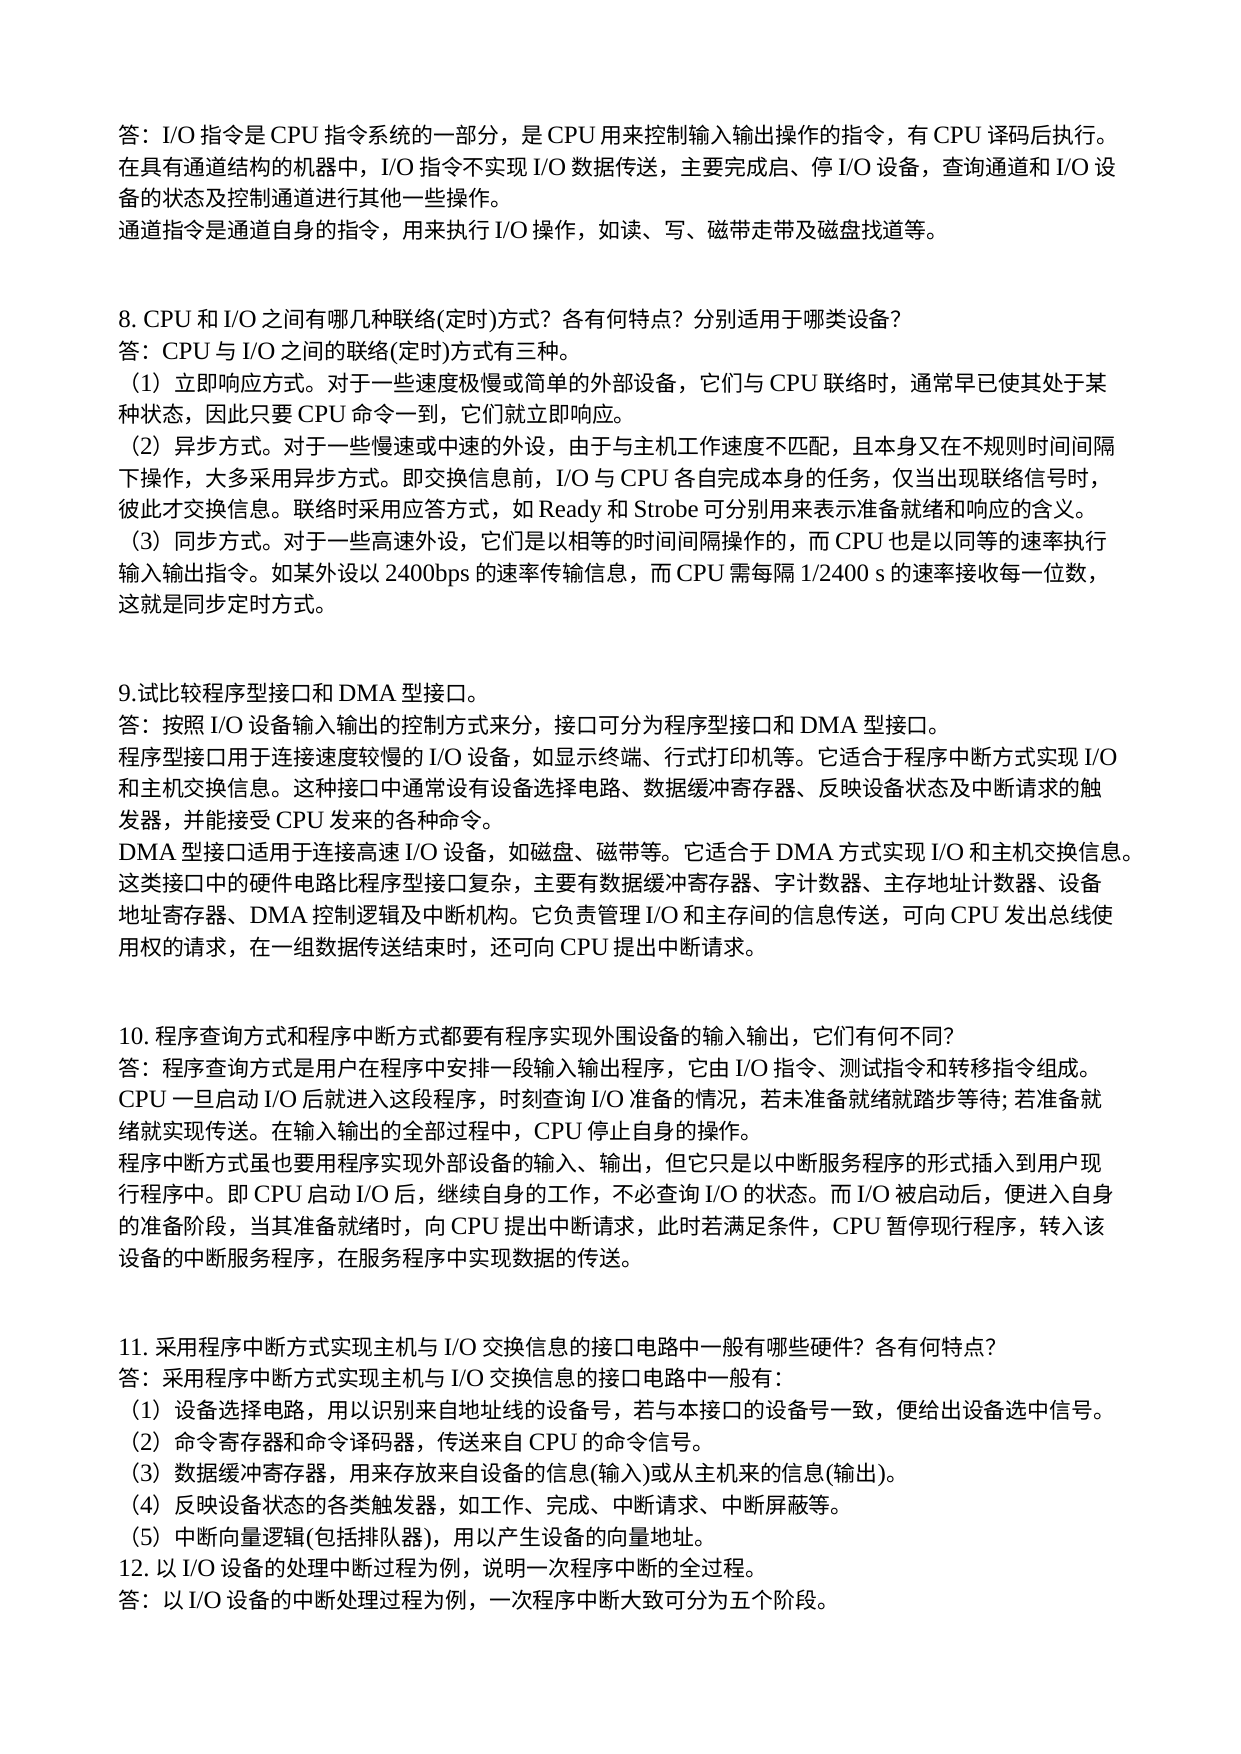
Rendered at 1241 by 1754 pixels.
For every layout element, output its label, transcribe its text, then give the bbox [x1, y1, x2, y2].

text （3）数据缓冲寄存器，用来存放来自设备的信息(输入)或从主机来的信息(输出)。 [118, 1456, 1122, 1488]
text 8. CPU和I/O之间有哪几种联络(定时)方式？各有何特点？分别适用于哪类设备？ [118, 302, 1122, 334]
text 答：采用程序中断方式实现主机与I/O交换信息的接口电路中一般有： [118, 1361, 1122, 1393]
text 12. 以I/O设备的处理中断过程为例，说明一次程序中断的全过程。 [118, 1551, 1122, 1583]
text 通道指令是通道自身的指令，用来执行I/O操作，如读、写、磁带走带及磁盘找道等。 [118, 213, 1122, 245]
text 答：按照I/O设备输入输出的控制方式来分，接口可分为程序型接口和DMA型接口。 [118, 708, 1122, 740]
text DMA型接口适用于连接高速I/O设备，如磁盘、磁带等。它适合于DMA方式实现I/O和主机交换信息。这类接口中的硬件电路比程序型接口复杂，主要有数据缓冲寄存器、字计数器、主存地址计数器、设备地址寄存器、DMA控制逻辑及中断机构。它负责管理I/O和主存间的信息传送，可向CPU发出总线使用权的请求，在一组数据传送结束时，还可向CPU提出中断请求。 [118, 835, 1122, 961]
text 9.试比较程序型接口和DMA型接口。 [118, 676, 1122, 708]
text 答：I/O指令是CPU指令系统的一部分，是CPU用来控制输入输出操作的指令，有CPU译码后执行。在具有通道结构的机器中，I/O指令不实现I/O数据传送，主要完成启、停I/O设备，查询通道和I/O设备的状态及控制通道进行其他一些操作。 [118, 118, 1122, 213]
text （2）异步方式。对于一些慢速或中速的外设，由于与主机工作速度不匹配，且本身又在不规则时间间隔下操作，大多采用异步方式。即交换信息前，I/O与CPU各自完成本身的任务，仅当出现联络信号时，彼此才交换信息。联络时采用应答方式，如Ready和Strobe可分别用来表示准备就绪和响应的含义。 [118, 429, 1122, 524]
text （1）立即响应方式。对于一些速度极慢或简单的外部设备，它们与CPU联络时，通常早已使其处于某种状态，因此只要CPU命令一到，它们就立即响应。 [118, 366, 1122, 429]
text （1）设备选择电路，用以识别来自地址线的设备号，若与本接口的设备号一致，便给出设备选中信号。 [118, 1393, 1122, 1425]
text 答：程序查询方式是用户在程序中安排一段输入输出程序，它由I/O指令、测试指令和转移指令组成。CPU一旦启动I/O后就进入这段程序，时刻查询I/O准备的情况，若未准备就绪就踏步等待; 若准备就绪就实现传送。在输入输出的全部过程中，CPU停止自身的操作。 [118, 1051, 1122, 1146]
text 答：以I/O设备的中断处理过程为例，一次程序中断大致可分为五个阶段。 [118, 1583, 1122, 1615]
text （3）同步方式。对于一些高速外设，它们是以相等的时间间隔操作的，而CPU也是以同等的速率执行输入输出指令。如某外设以2400bps的速率传输信息，而CPU需每隔1/2400 s的速率接收每一位数，这就是同步定时方式。 [118, 524, 1122, 619]
text 11. 采用程序中断方式实现主机与I/O交换信息的接口电路中一般有哪些硬件？各有何特点？ [118, 1330, 1122, 1361]
text 答：CPU与I/O之间的联络(定时)方式有三种。 [118, 334, 1122, 366]
text （2）命令寄存器和命令译码器，传送来自CPU的命令信号。 [118, 1425, 1122, 1456]
text （5）中断向量逻辑(包括排队器)，用以产生设备的向量地址。 [118, 1520, 1122, 1551]
text 程序型接口用于连接速度较慢的I/O设备，如显示终端、行式打印机等。它适合于程序中断方式实现I/O和主机交换信息。这种接口中通常设有设备选择电路、数据缓冲寄存器、反映设备状态及中断请求的触发器，并能接受CPU发来的各种命令。 [118, 740, 1122, 835]
text 程序中断方式虽也要用程序实现外部设备的输入、输出，但它只是以中断服务程序的形式插入到用户现行程序中。即CPU启动I/O后，继续自身的工作，不必查询I/O的状态。而I/O被启动后，便进入自身的准备阶段，当其准备就绪时，向CPU提出中断请求，此时若满足条件，CPU暂停现行程序，转入该设备的中断服务程序，在服务程序中实现数据的传送。 [118, 1146, 1122, 1272]
text 10. 程序查询方式和程序中断方式都要有程序实现外围设备的输入输出，它们有何不同？ [118, 1019, 1122, 1051]
text （4）反映设备状态的各类触发器，如工作、完成、中断请求、中断屏蔽等。 [118, 1488, 1122, 1520]
